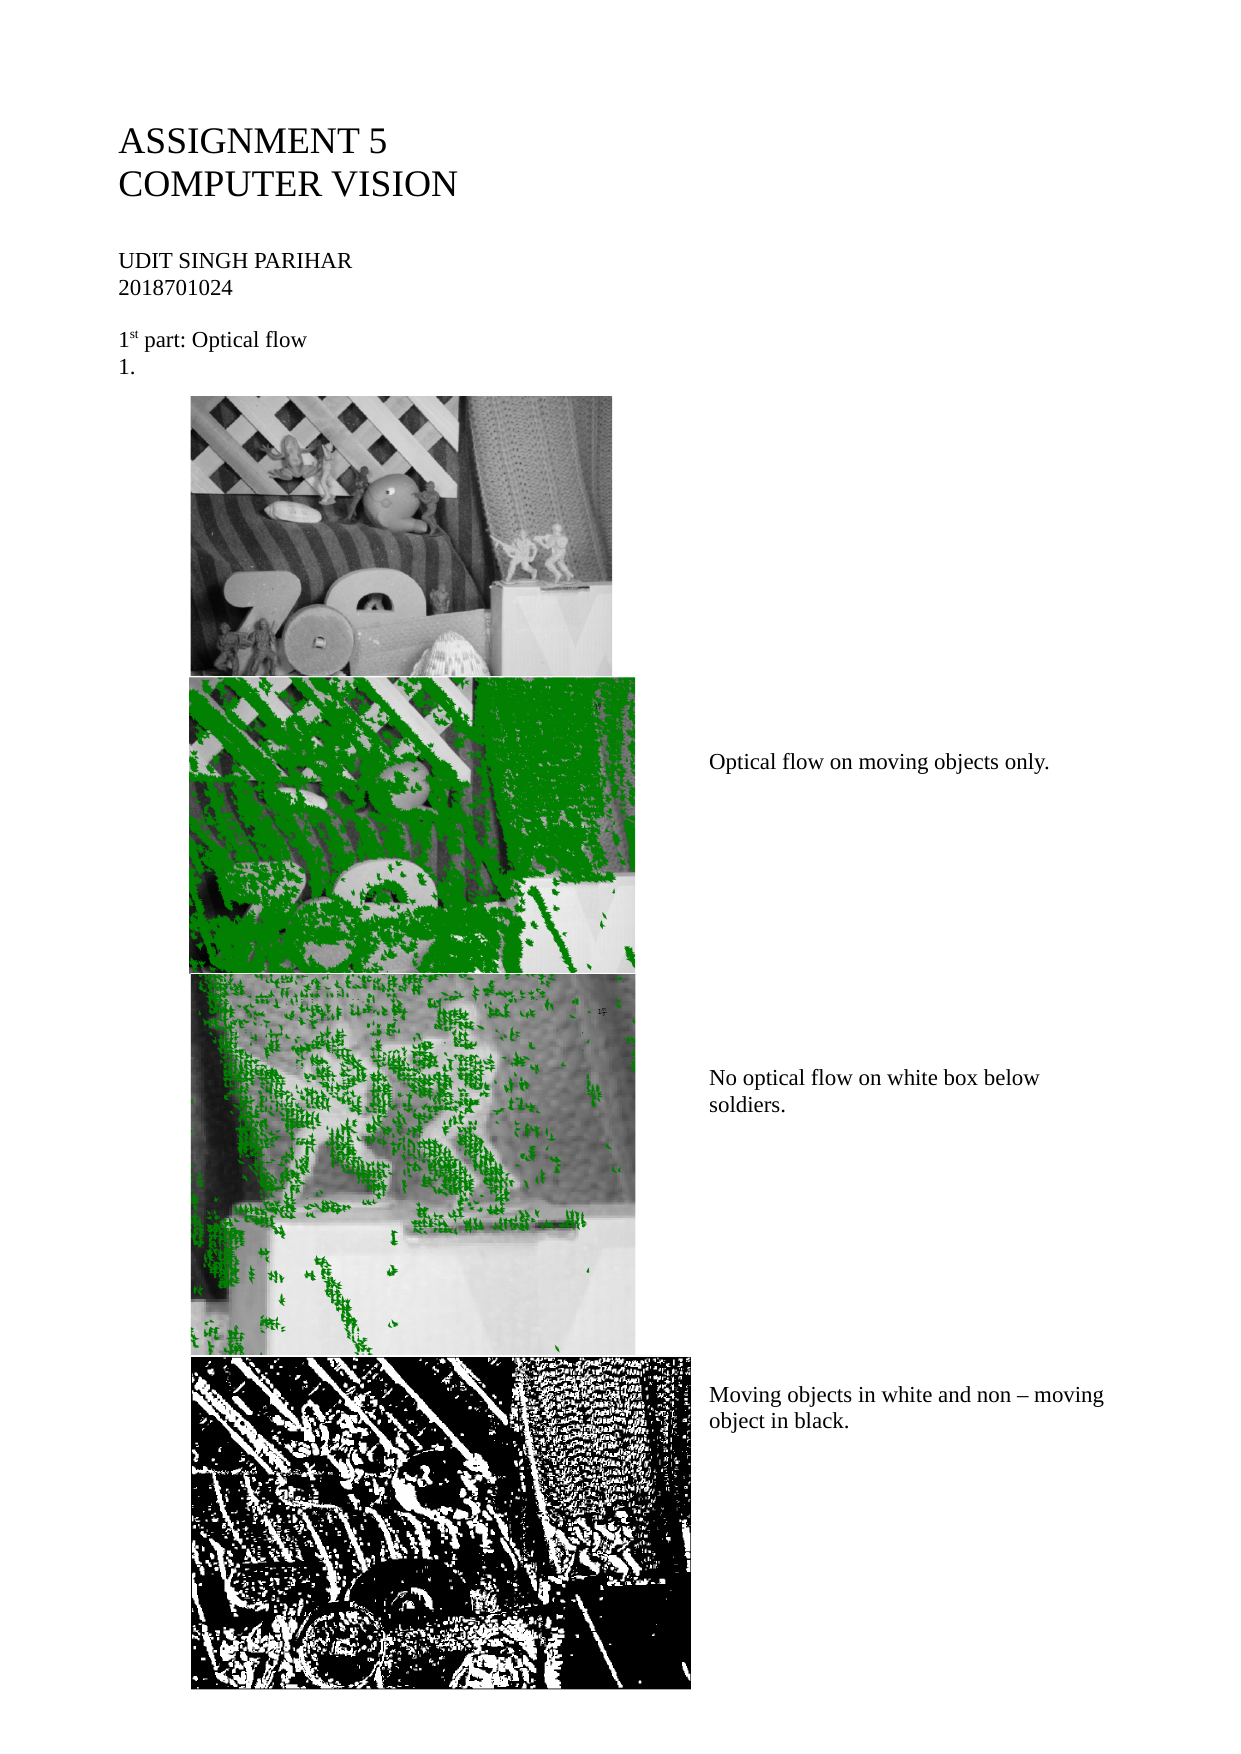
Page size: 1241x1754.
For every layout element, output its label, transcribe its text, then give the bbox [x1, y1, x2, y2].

text [118, 748, 188, 774]
text [118, 1064, 190, 1117]
text 2018701024 [118, 274, 1122, 300]
text Moving objects in white and non – moving object in black. [693, 1381, 1122, 1433]
text 1st part: Optical flow [118, 327, 1122, 353]
text No optical flow on white box below soldiers. [636, 1064, 1122, 1117]
text [118, 1381, 190, 1433]
text 1. [118, 353, 1122, 379]
text UDIT SINGH PARIHAR [118, 247, 1122, 274]
picture [188, 396, 693, 1690]
text Optical flow on moving objects only. [636, 748, 1122, 774]
text ASSIGNMENT 5 [118, 118, 1122, 161]
text COMPUTER VISION [118, 161, 1122, 204]
